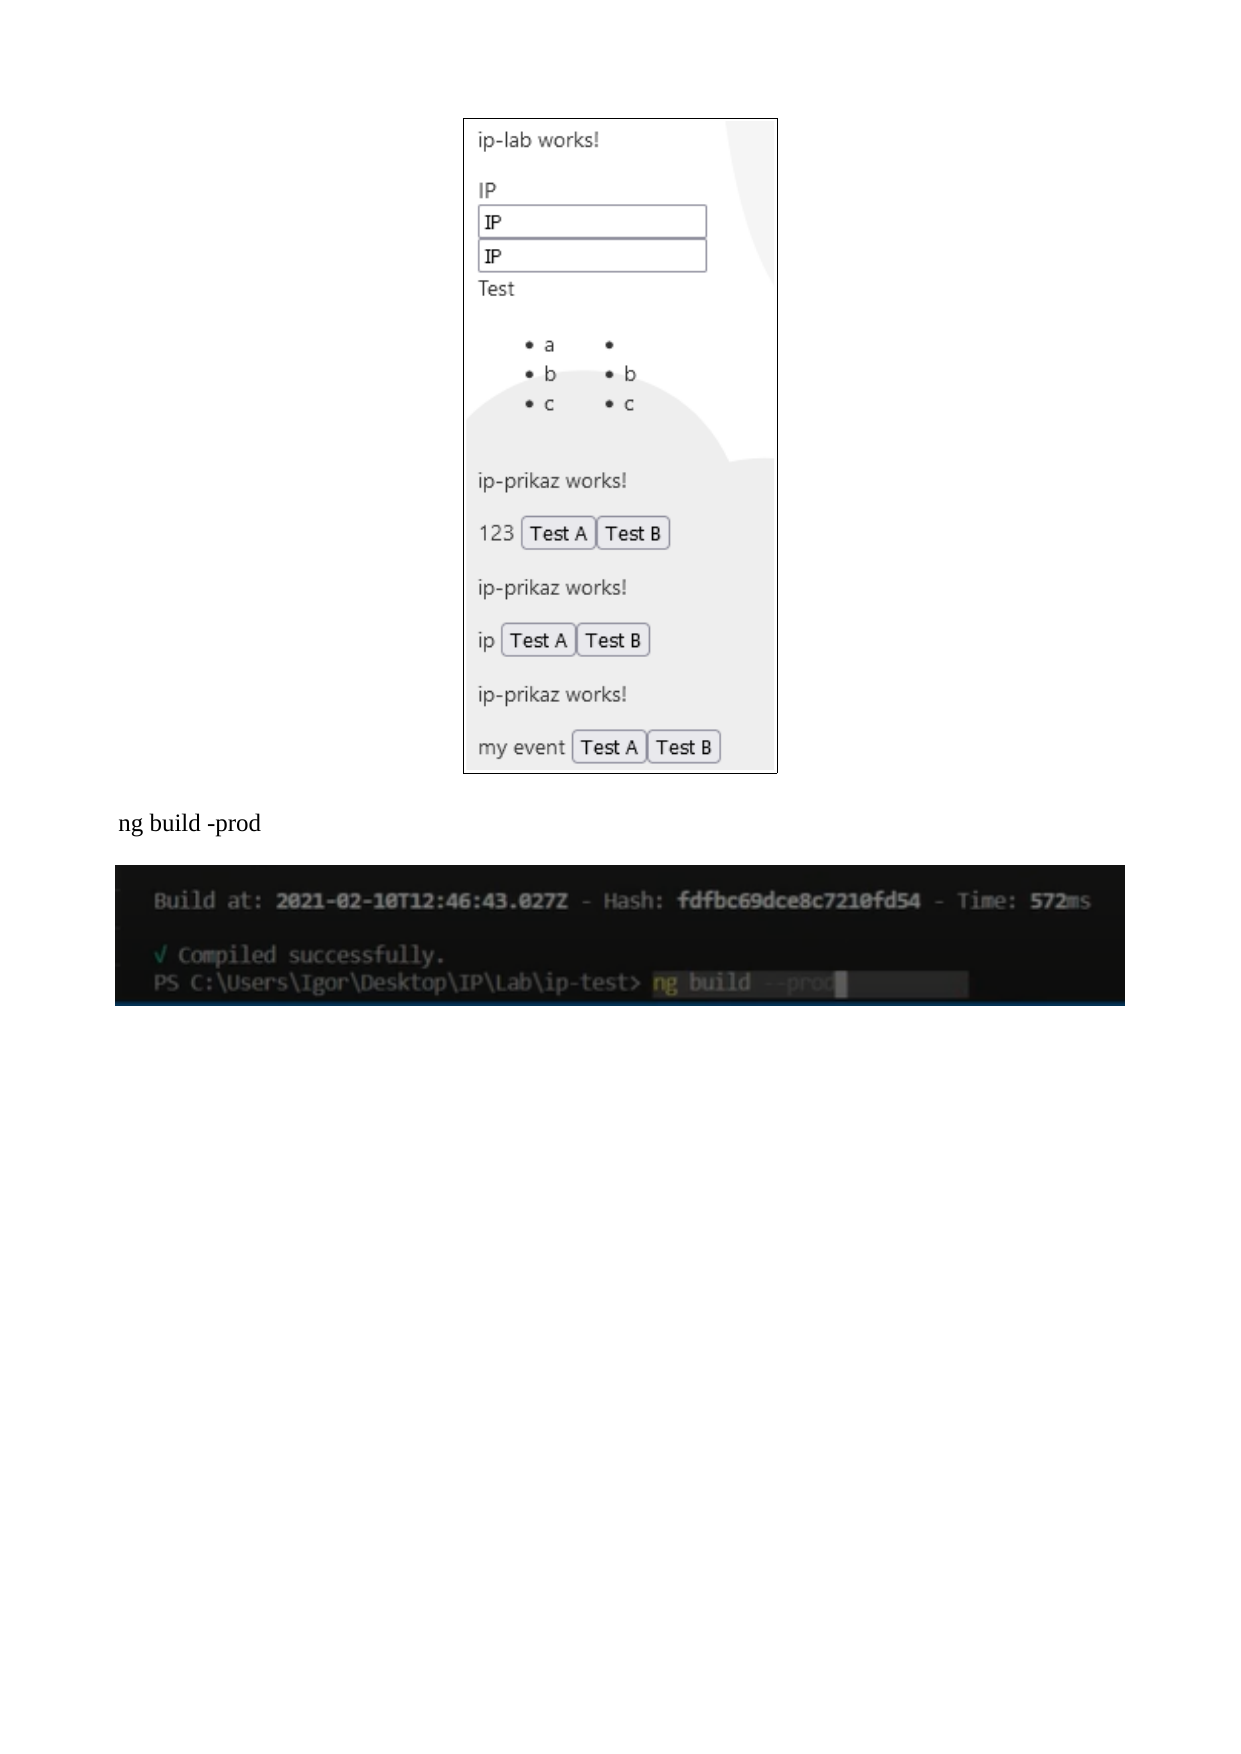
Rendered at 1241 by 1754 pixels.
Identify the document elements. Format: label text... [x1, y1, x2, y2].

picture [466, 121, 775, 770]
text ng build -prod [118, 808, 1122, 837]
picture [115, 865, 1125, 1006]
